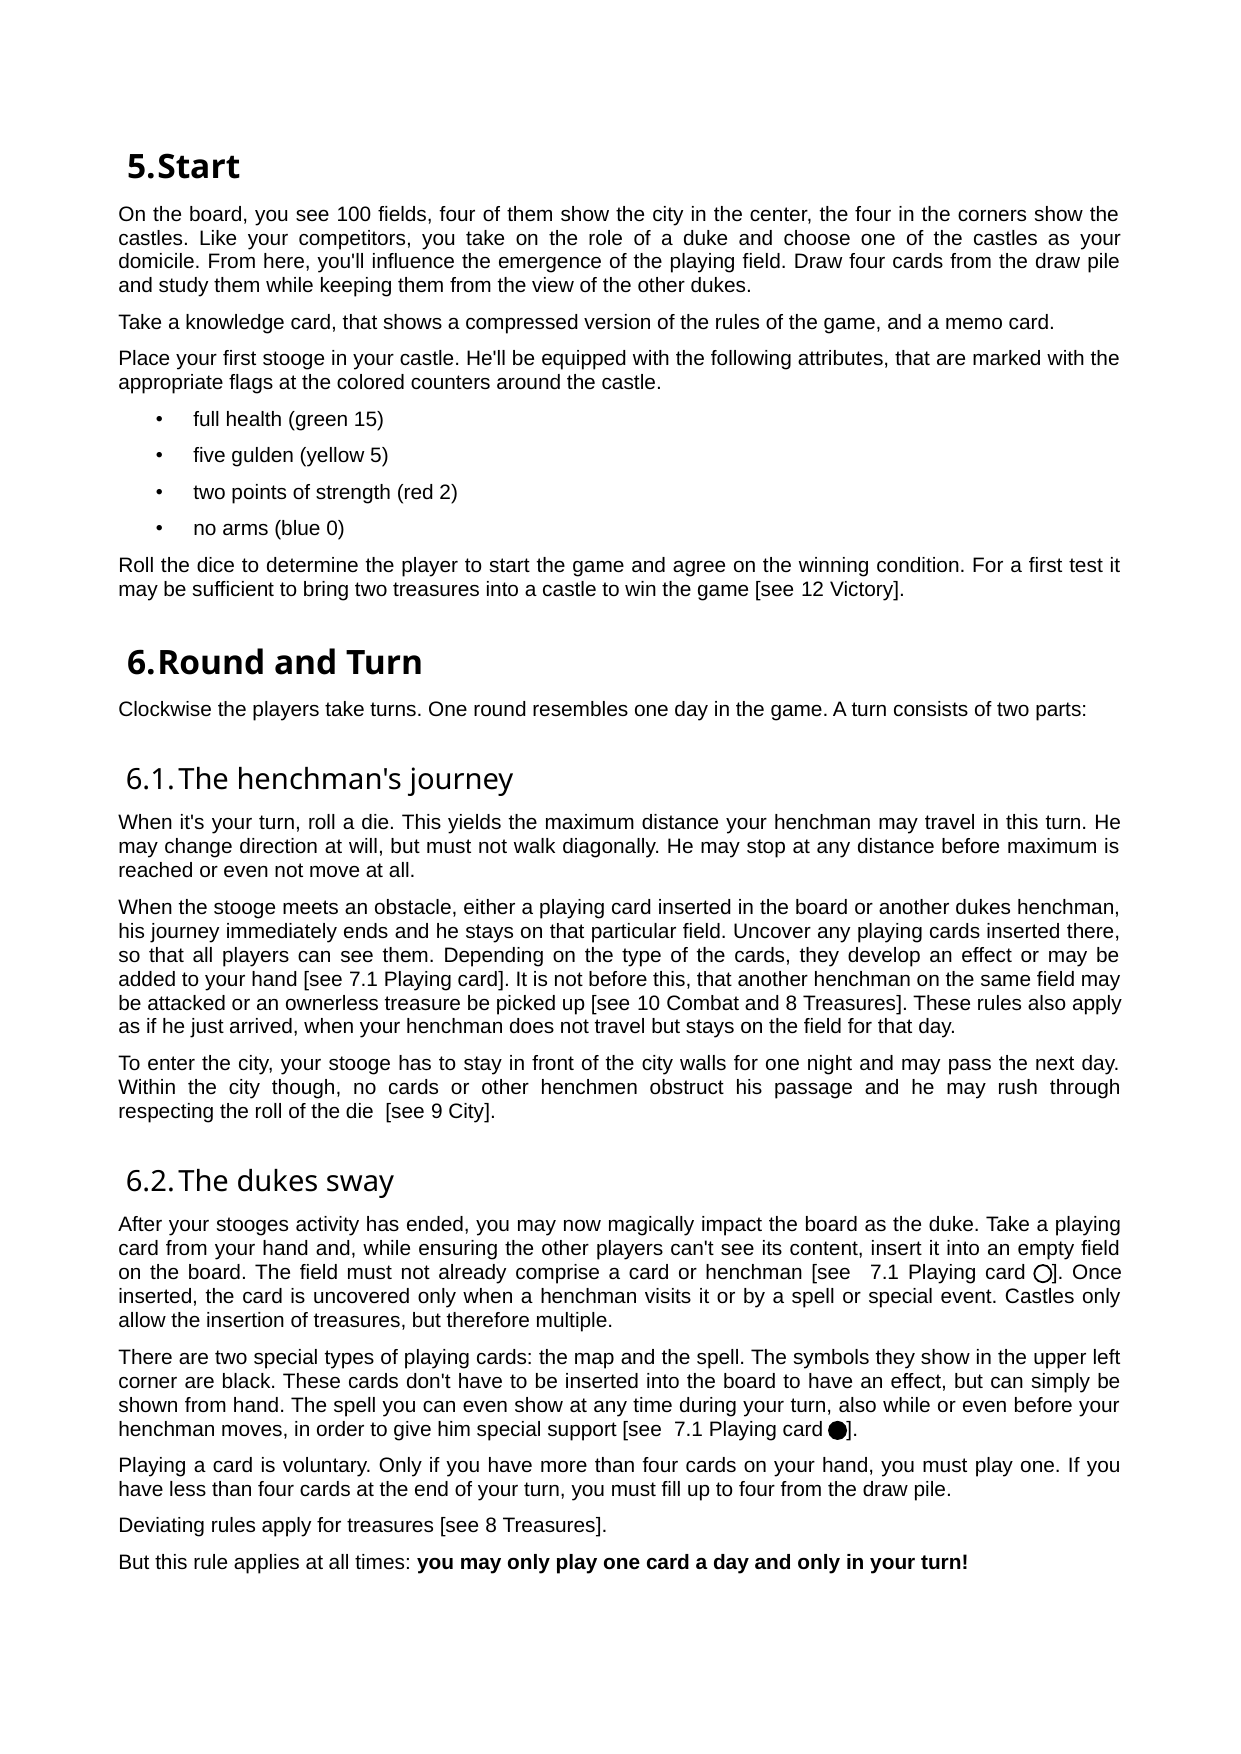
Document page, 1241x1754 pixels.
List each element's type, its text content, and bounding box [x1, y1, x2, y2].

text Playing a card is voluntary. Only if you have more than four cards on your hand, you must play one. If you have less than four cards at the end of your turn, you must fill up to four from the draw pile. [118, 1453, 1122, 1501]
text Deviating rules apply for treasures [see 8. Treasures]. [118, 1513, 1122, 1537]
text There are two special types of playing cards: the map and the spell. The symbols they show in the upper left corner are black. These cards don't have to be inserted into the board to have an effect, but can simply be shown from hand. The spell you can even show at any time during your turn, also while or even before your henchman moves, in order to give him special support [see 7.1. Playing card ]. [118, 1344, 1122, 1440]
text Clockwise the players take turns. One round resembles one day in the game. A turn consists of two parts: [118, 696, 1122, 720]
text But this rule applies at all times: you may only play one card a day and only in your turn! [118, 1550, 1122, 1574]
text When the stooge meets an obstacle, either a playing card inserted in the board or another dukes henchman, his journey immediately ends and he stays on that particular field. Uncover any playing cards inserted there, so that all players can see them. Depending on the type of the cards, they develop an effect or may be added to your hand [see 7.1. Playing card]. It is not before this, that another henchman on the same field may be attacked or an ownerless treasure be picked up [see 10. Combat and 8. Treasures]. These rules also apply as if he just arrived, when your henchman does not travel but stays on the field for that day. [118, 894, 1122, 1038]
list full health (green 15) [156, 407, 1122, 431]
text Take a knowledge card, that shows a compressed version of the rules of the game, and a memo card. [118, 310, 1122, 334]
subtitle Start [118, 143, 1122, 189]
text On the board, you see 100 fields, four of them show the city in the center, the four in the corners show the castles. Like your competitors, you take on the role of a duke and choose one of the castles as your domicile. From here, you'll influence the emergence of the playing field. Draw four cards from the draw pile and study them while keeping them from the view of the other dukes. [118, 201, 1122, 297]
list no arms (blue 0) [156, 516, 1122, 540]
list two points of strength (red 2) [156, 480, 1122, 504]
text After your stooges activity has ended, you may now magically impact the board as the duke. Take a playing card from your hand and, while ensuring the other players can't see its content, insert it into an empty field on the board. The field must not already comprise a card or henchman [see 7.1. Playing card ]. Once inserted, the card is uncovered only when a henchman visits it or by a spell or special event. Castles only allow the insertion of treasures, but therefore multiple. [118, 1212, 1122, 1332]
subtitle Round and Turn [118, 638, 1122, 684]
text Roll the dice to determine the player to start the game and agree on the winning condition. For a first test it may be sufficient to bring two treasures into a castle to win the game [see 12. Victory]. [118, 553, 1122, 601]
subtitle The dukes sway [118, 1160, 1122, 1200]
text To enter the city, your stooge has to stay in front of the city walls for one night and may pass the next day. Within the city though, no cards or other henchmen obstruct his passage and he may rush through respecting the roll of the die [see 9. City]. [118, 1051, 1122, 1123]
list five gulden (yellow 5) [156, 443, 1122, 467]
text Place your first stooge in your castle. He'll be equipped with the following attributes, that are marked with the appropriate flags at the colored counters around the castle. [118, 346, 1122, 394]
subtitle The henchman's journey [118, 758, 1122, 798]
text When it's your turn, roll a die. This yields the maximum distance your henchman may travel in this turn. He may change direction at will, but must not walk diagonally. He may stop at any distance before maximum is reached or even not move at all. [118, 810, 1122, 882]
